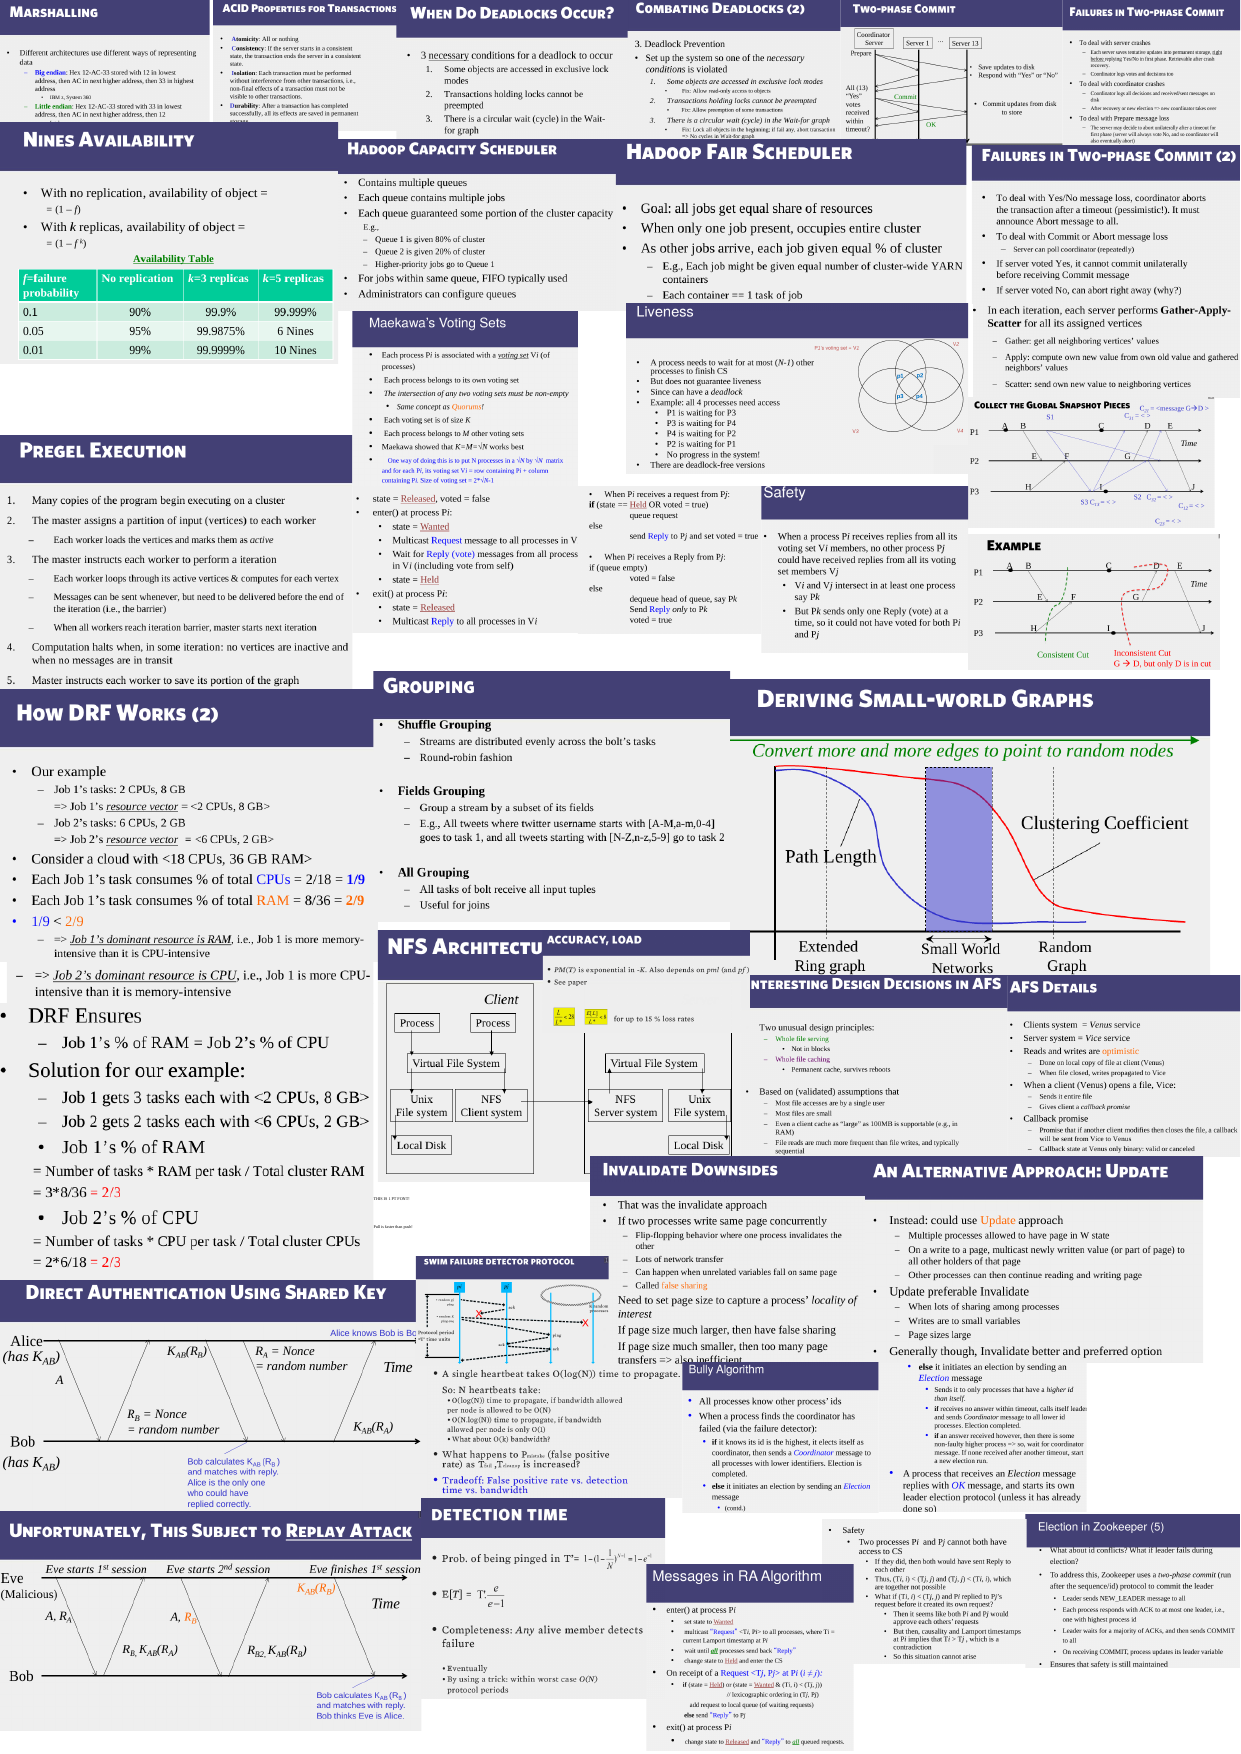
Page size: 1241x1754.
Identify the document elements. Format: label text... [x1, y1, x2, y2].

text Pull is faster than push! [374, 1225, 590, 1230]
text THIS IS 1 PT FONT! [374, 1196, 590, 1201]
picture [0, 0, 1241, 1751]
